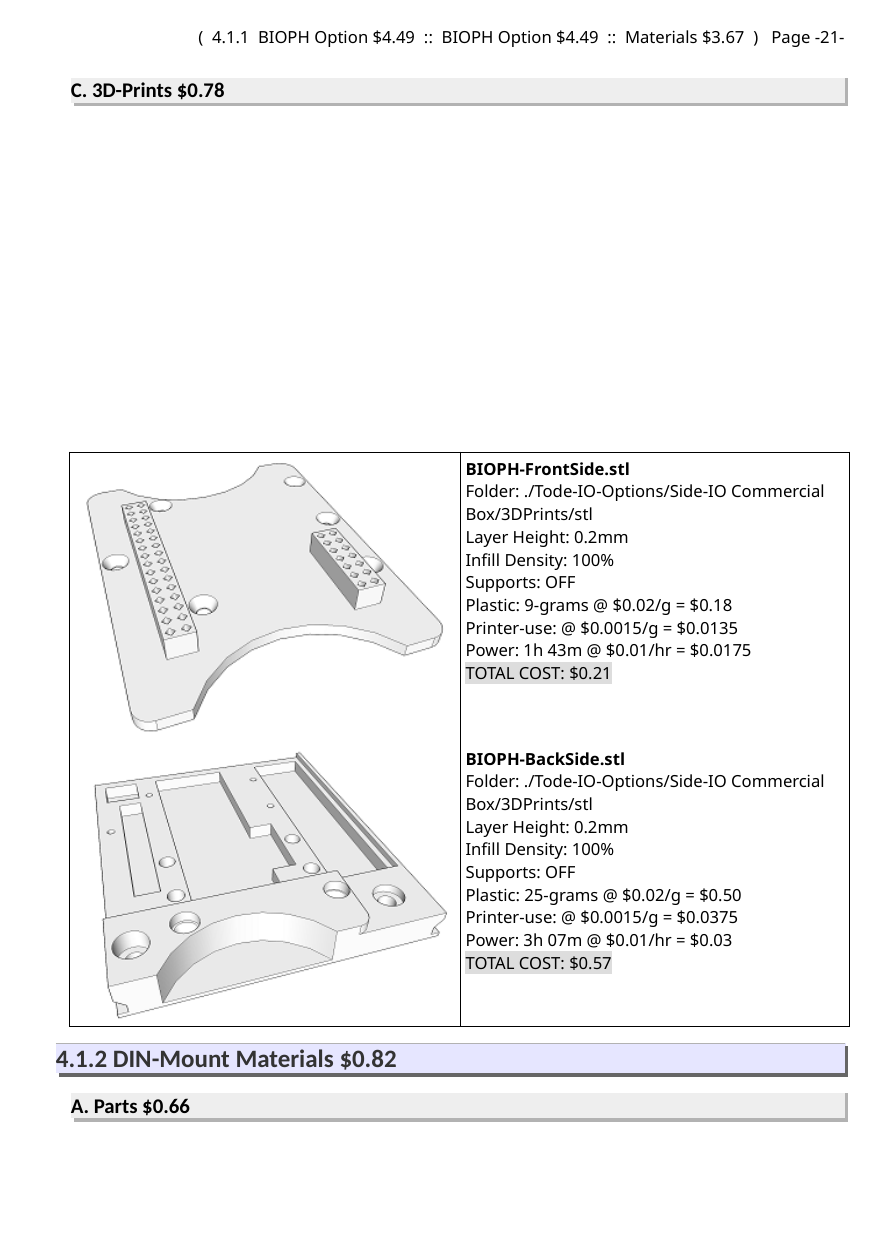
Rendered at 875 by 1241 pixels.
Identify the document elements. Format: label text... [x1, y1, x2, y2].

subtitle 3D-Prints $0.78 [71, 78, 845, 103]
subtitle Parts $0.66 [71, 1093, 845, 1118]
subtitle DIN-Mount Materials $0.82 [56, 1043, 846, 1073]
table_header [70, 453, 460, 741]
table_header BIOPH-FrontSide.stl Folder: ./Tode-IO-Options/Side-IO Commercial Box/3DPrints/stl Layer Height: 0.2mm Infill Density: 100% Supports: OFF Plastic: 9-grams @ $0.02/g = $0.18 Printer-use: @ $0.0015/g = $0.0135 Power: 1h 43m @ $0.01/hr = $0.0175 TOTAL COST: $0.21 [461, 453, 849, 741]
table_cell [70, 741, 460, 1026]
table_cell BIOPH-BackSide.stl Folder: ./Tode-IO-Options/Side-IO Commercial Box/3DPrints/stl Layer Height: 0.2mm Infill Density: 100% Supports: OFF Plastic: 25-grams @ $0.02/g = $0.50 Printer-use: @ $0.0015/g = $0.0375 Power: 3h 07m @ $0.01/hr = $0.03 TOTAL COST: $0.57 [461, 741, 849, 1026]
